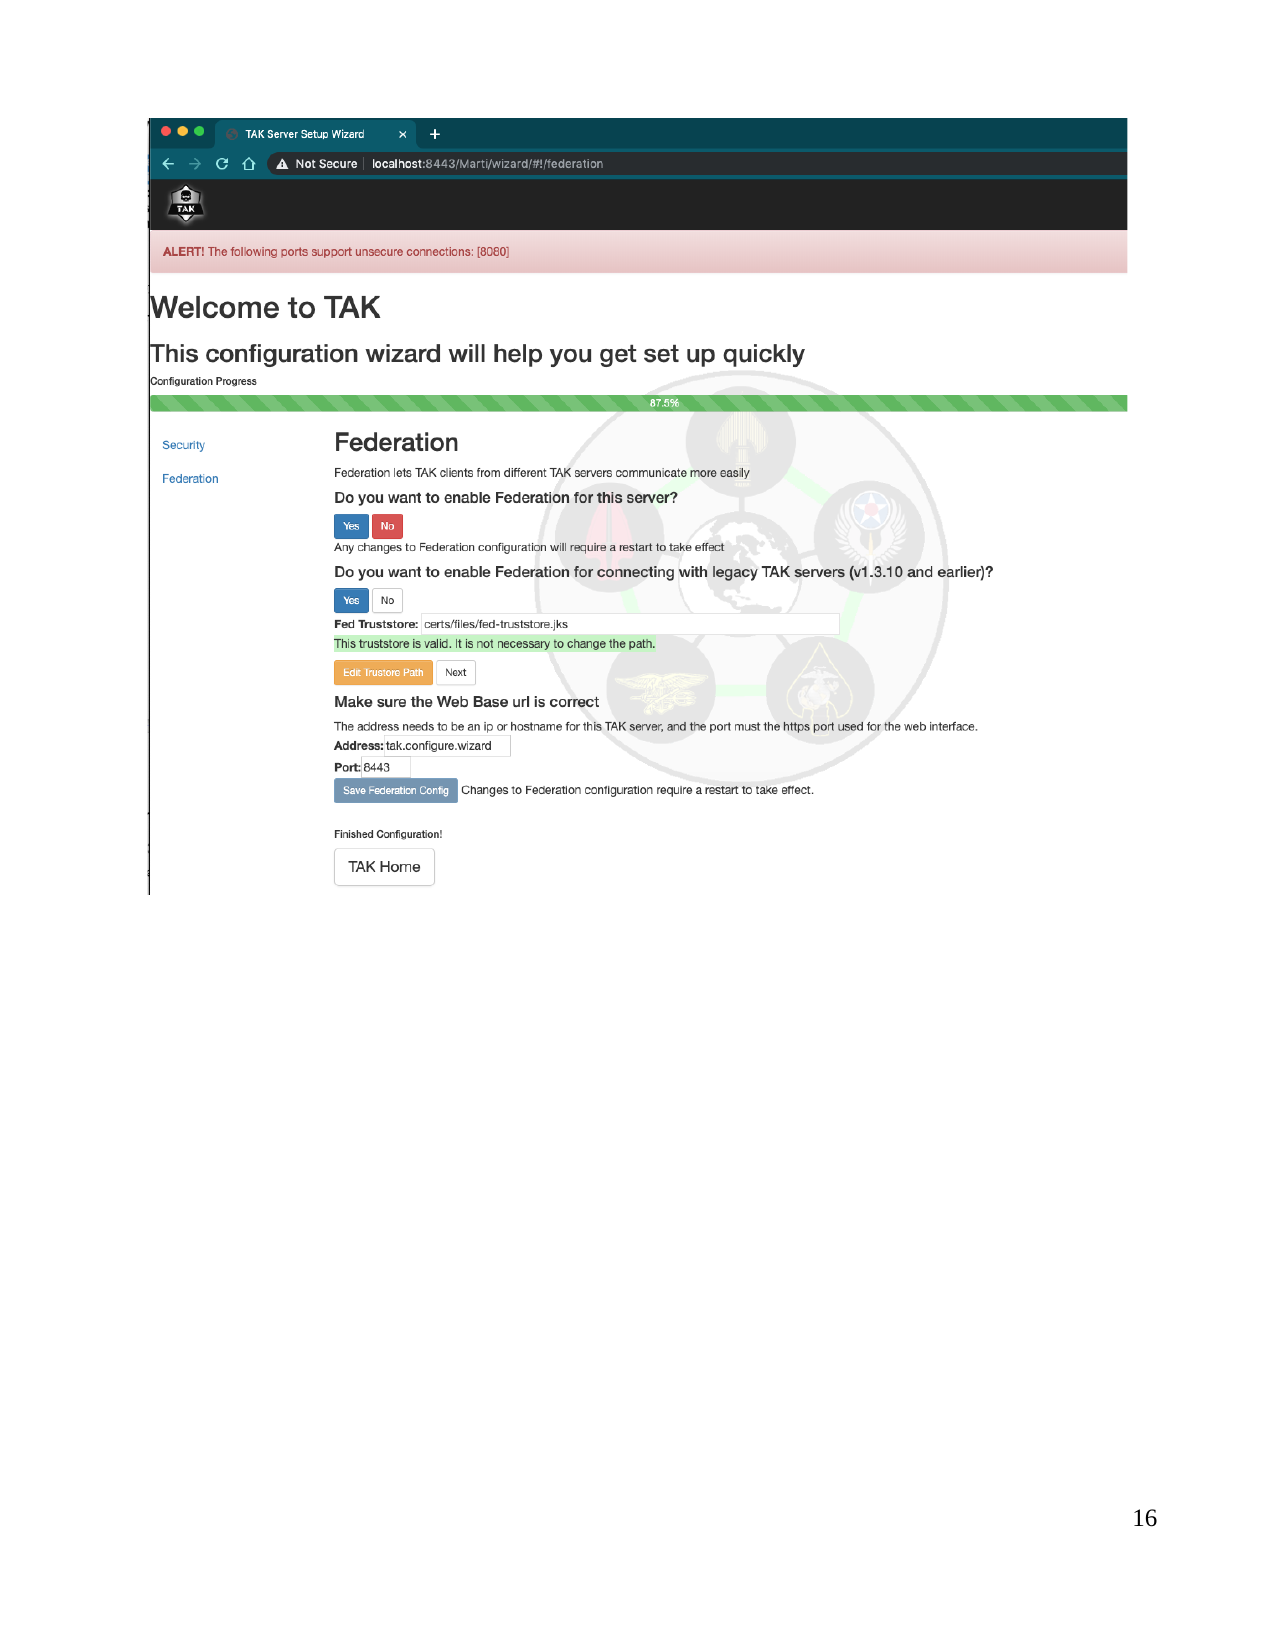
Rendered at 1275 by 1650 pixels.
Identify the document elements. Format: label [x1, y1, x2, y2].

picture [147, 118, 1128, 895]
